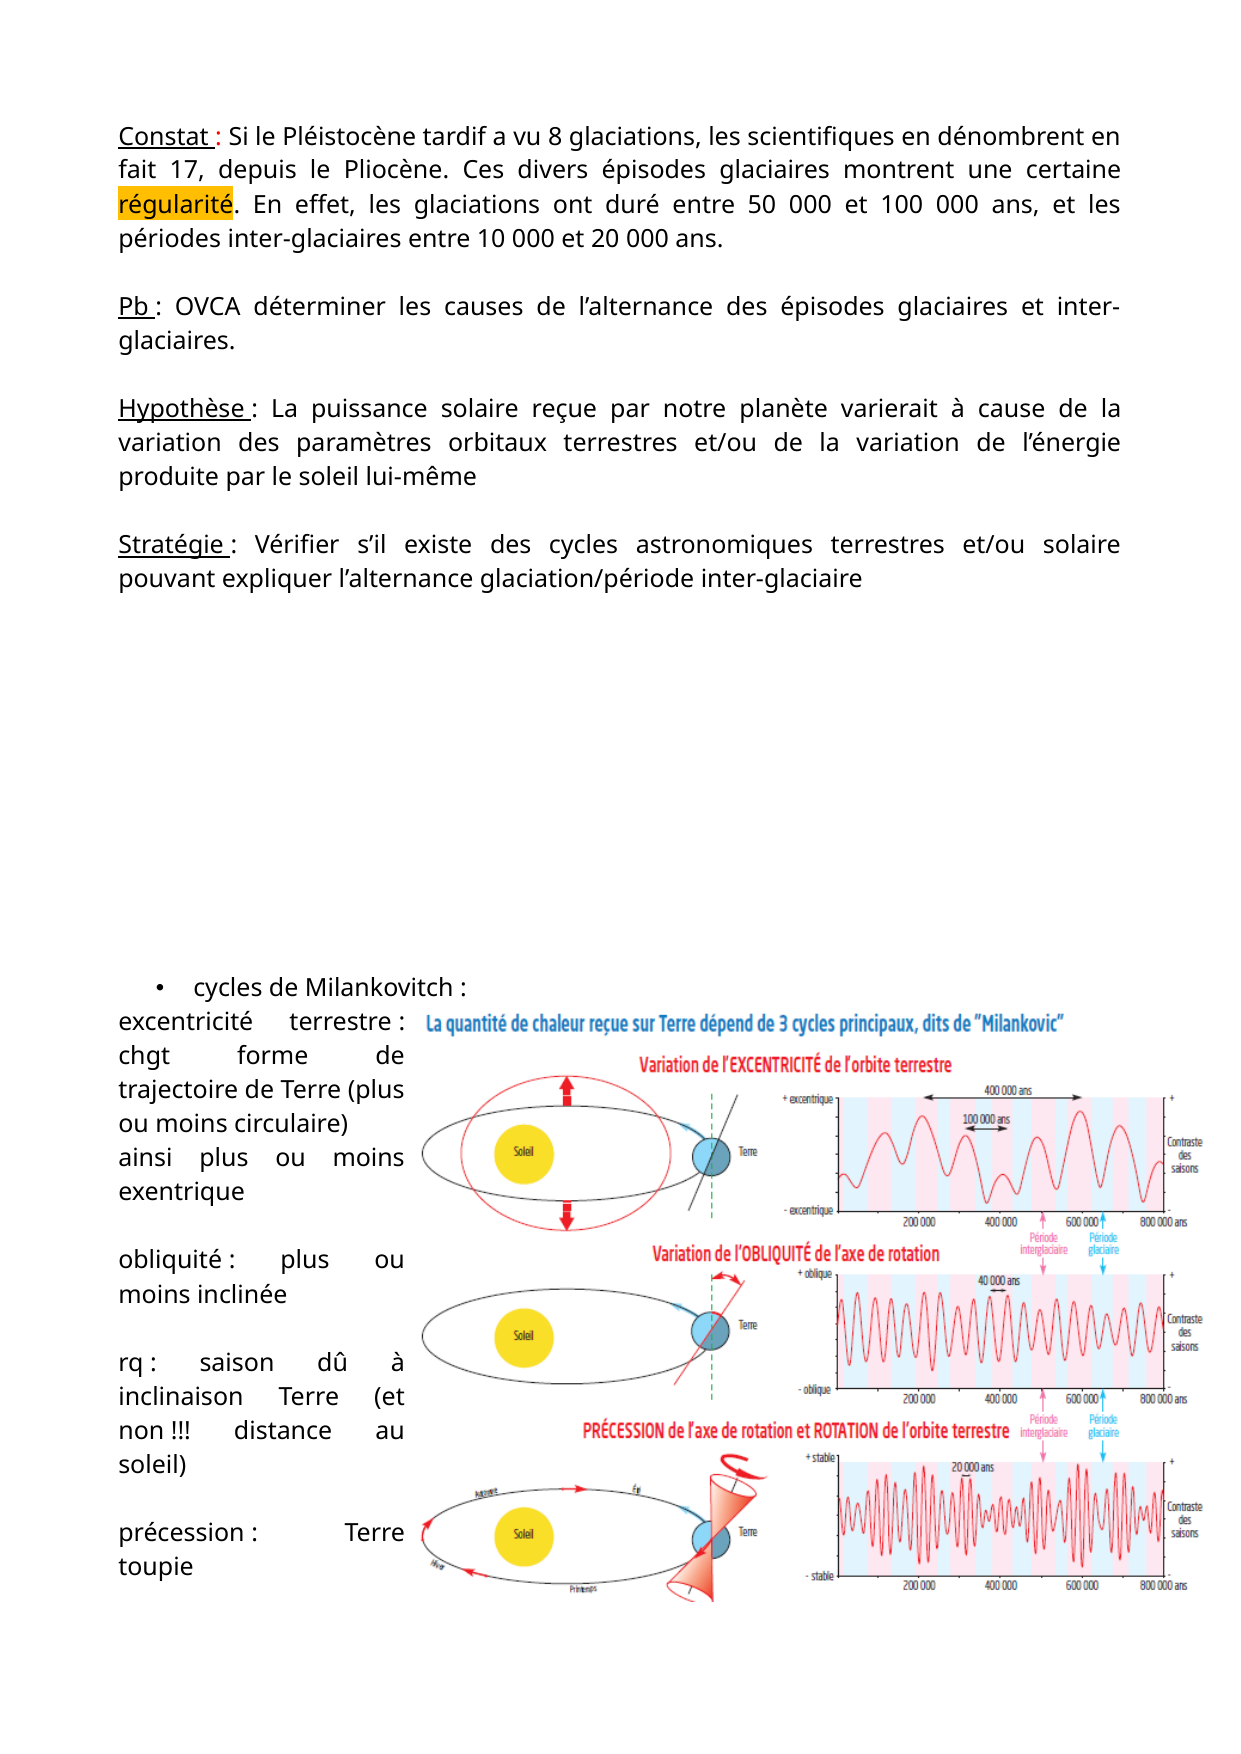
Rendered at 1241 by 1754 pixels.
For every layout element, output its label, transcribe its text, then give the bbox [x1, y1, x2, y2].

text ainsi plus ou moins exentrique [118, 1140, 405, 1208]
text Pb : OVCA déterminer les causes de l’alternance des épisodes glaciaires et inter-glaciaires. [118, 288, 1122, 357]
picture [405, 1010, 1211, 1602]
text excentricité terrestre : chgt forme de trajectoire de Terre (plus ou moins circulaire) [118, 1004, 1122, 1140]
text Hypothèse : La puissance solaire reçue par notre planète varierait à cause de la variation des paramètres orbitaux terrestres et/ou de la variation de l’énergie produite par le soleil lui-même [118, 391, 1122, 493]
text obliquité : plus ou moins inclinée [118, 1242, 405, 1310]
list cycles de Milankovitch : [156, 970, 1122, 1004]
text Constat : Si le Pléistocène tardif a vu 8 glaciations, les scientifiques en dénombrent en fait 17, depuis le Pliocène. Ces divers épisodes glaciaires montrent une certaine régularité. En effet, les glaciations ont duré entre 50 000 et 100 000 ans, et les périodes inter-glaciaires entre 10 000 et 20 000 ans. [118, 118, 1122, 254]
text précession : Terre toupie [118, 1515, 405, 1583]
text Stratégie : Vérifier s’il existe des cycles astronomiques terrestres et/ou solaire pouvant expliquer l’alternance glaciation/période inter-glaciaire [118, 527, 1122, 595]
text rq : saison dû à inclinaison Terre (et non !!! distance au soleil) [118, 1344, 405, 1481]
